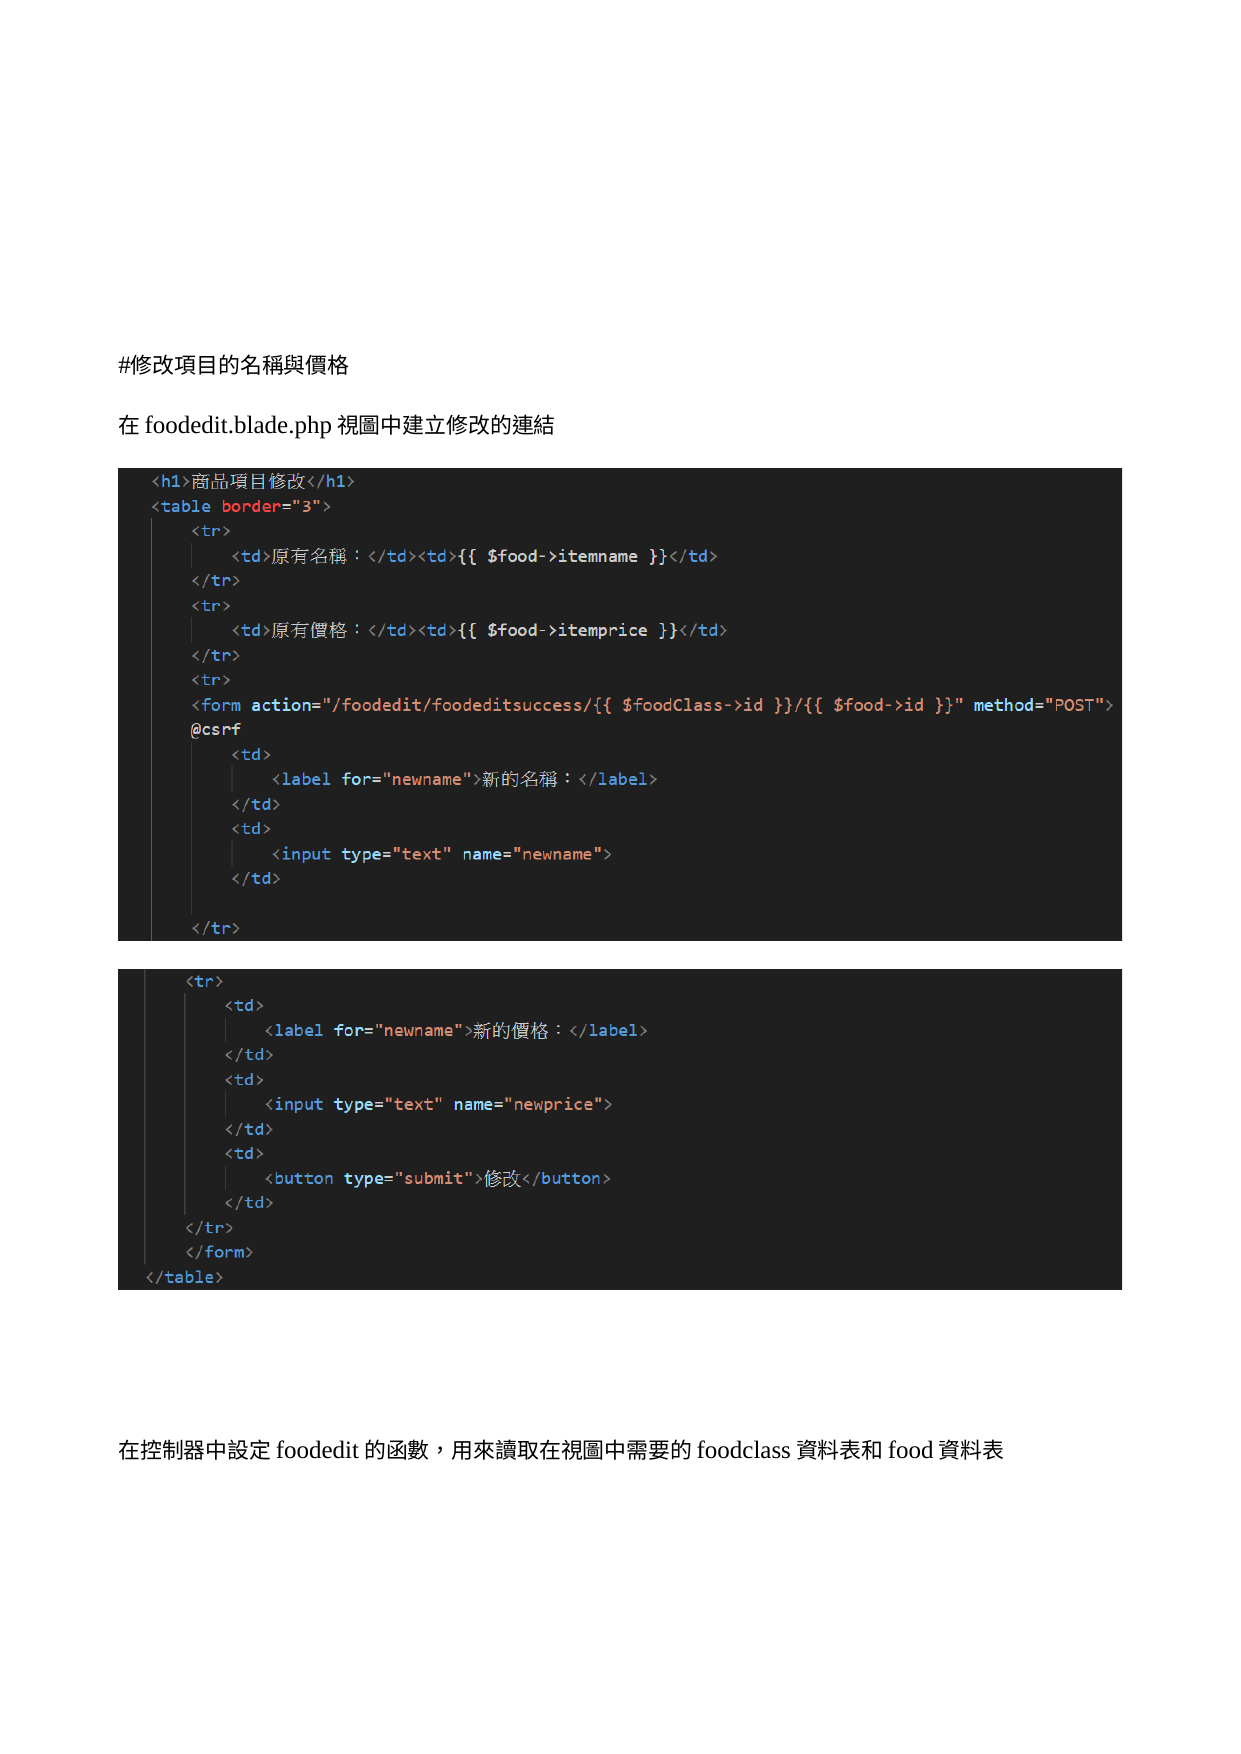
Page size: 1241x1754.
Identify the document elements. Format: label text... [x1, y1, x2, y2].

text #修改項目的名稱與價格 [118, 348, 1122, 380]
picture [118, 969, 1123, 1290]
text 在foodedit.blade.php視圖中建立修改的連結 [118, 408, 1122, 440]
picture [118, 468, 1123, 941]
text 在控制器中設定foodedit的函數，用來讀取在視圖中需要的foodclass資料表和food資料表 [118, 1433, 1122, 1465]
